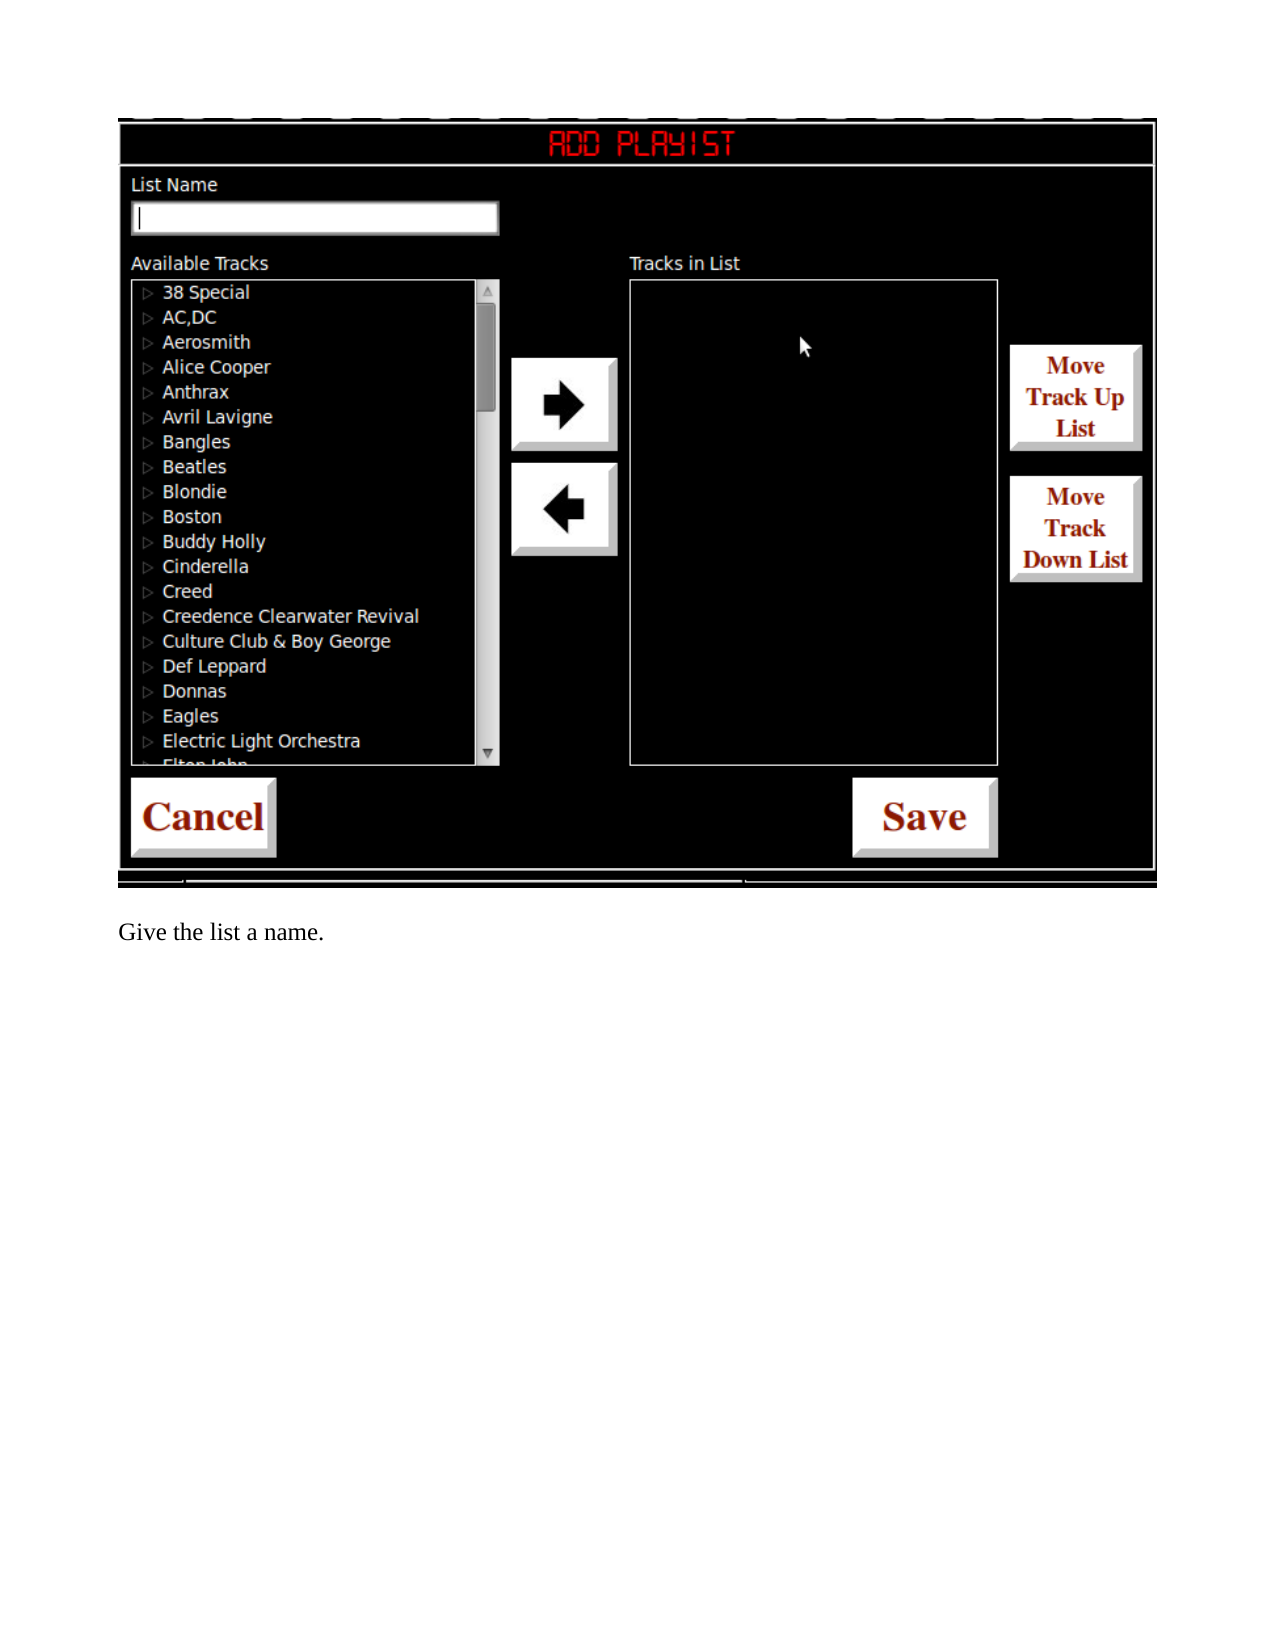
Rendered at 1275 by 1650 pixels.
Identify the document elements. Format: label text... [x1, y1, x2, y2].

text Give the list a name. [118, 917, 1157, 945]
picture [118, 118, 1157, 888]
